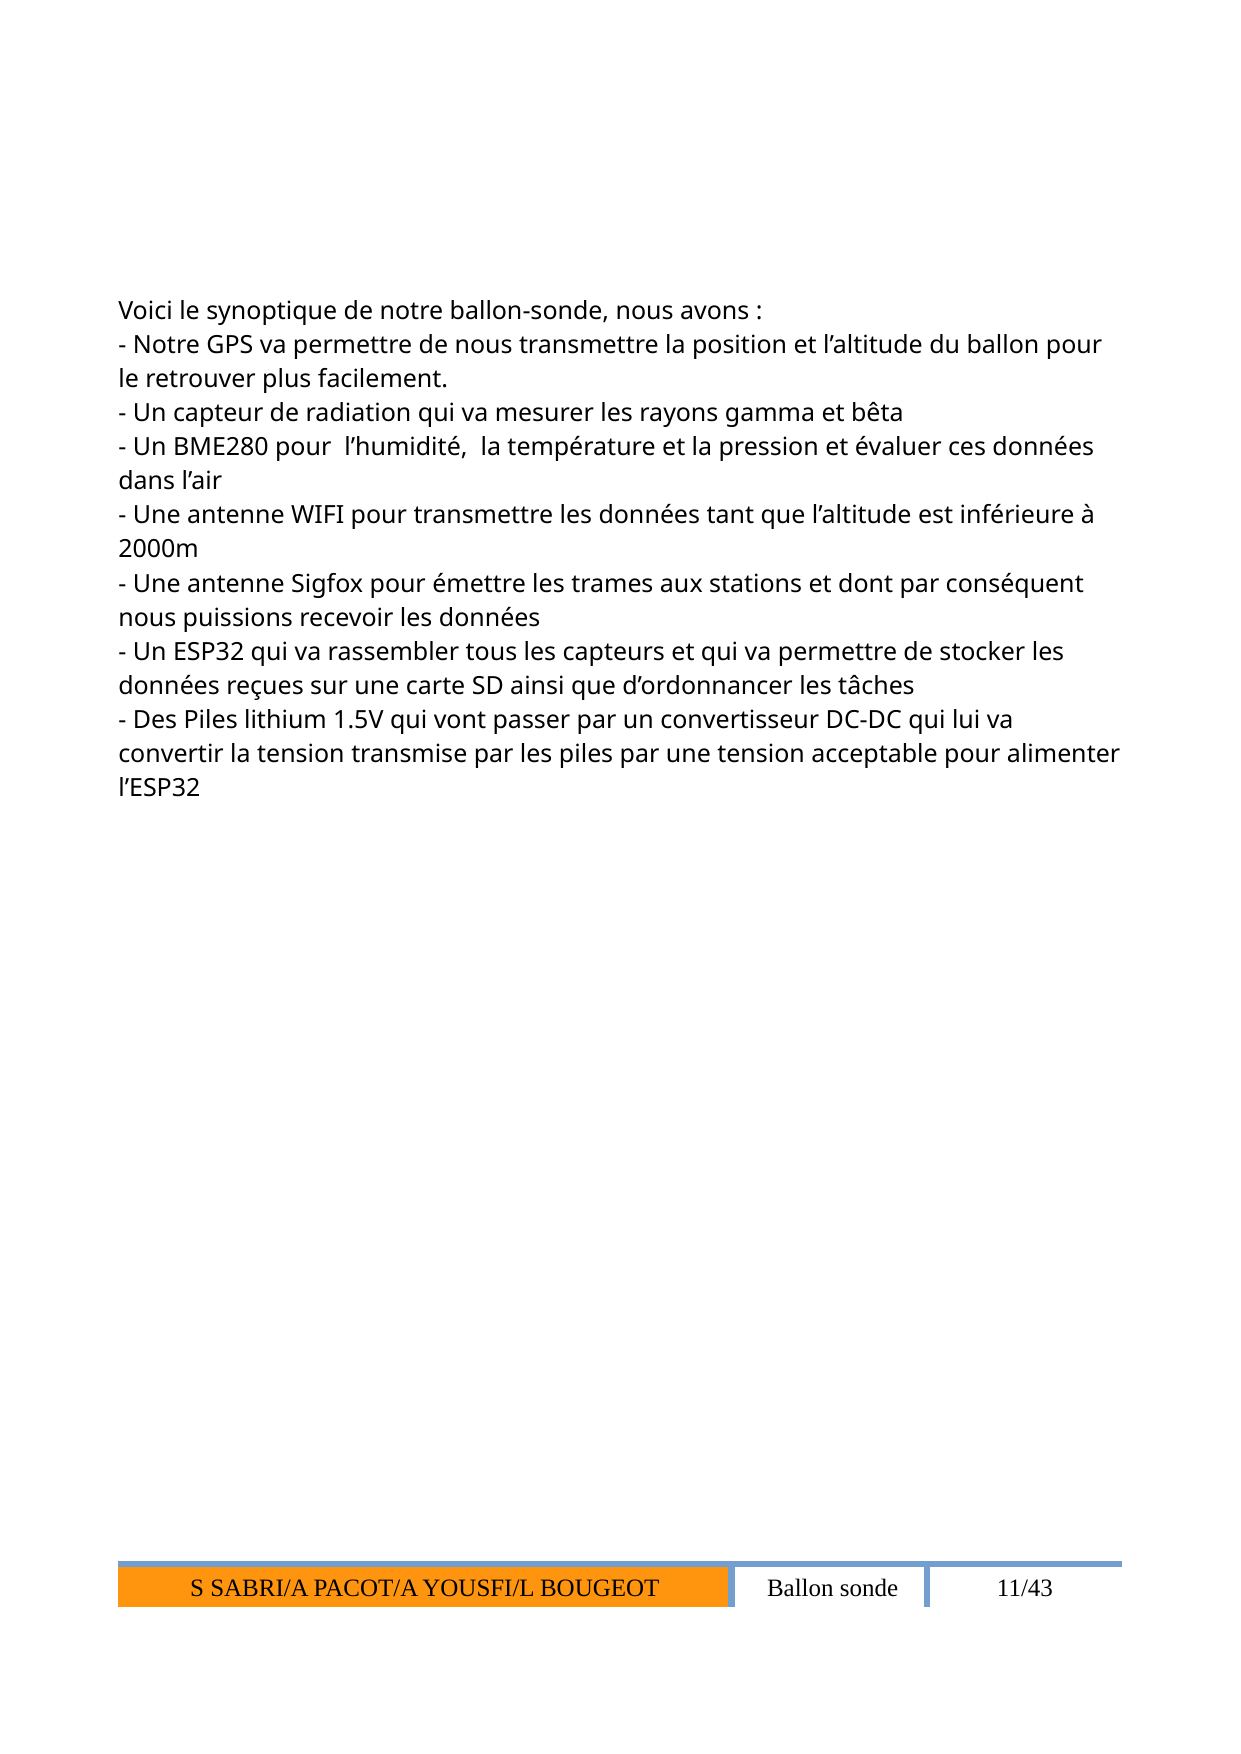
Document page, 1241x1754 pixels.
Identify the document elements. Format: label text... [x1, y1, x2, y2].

text - Un capteur de radiation qui va mesurer les rayons gamma et bêta [118, 395, 1122, 429]
text - Des Piles lithium 1.5V qui vont passer par un convertisseur DC-DC qui lui va convertir la tension transmise par les piles par une tension acceptable pour alimenter l’ESP32 [118, 701, 1122, 804]
text Voici le synoptique de notre ballon-sonde, nous avons : [118, 293, 1122, 327]
text - Un ESP32 qui va rassembler tous les capteurs et qui va permettre de stocker les données reçues sur une carte SD ainsi que d’ordonnancer les tâches [118, 633, 1122, 701]
text - Une antenne WIFI pour transmettre les données tant que l’altitude est inférieure à 2000m [118, 497, 1122, 565]
text - Notre GPS va permettre de nous transmettre la position et l’altitude du ballon pour le retrouver plus facilement. [118, 327, 1122, 395]
text - Un BME280 pour l’humidité, la température et la pression et évaluer ces données dans l’air [118, 429, 1122, 497]
text - Une antenne Sigfox pour émettre les trames aux stations et dont par conséquent nous puissions recevoir les données [118, 565, 1122, 633]
